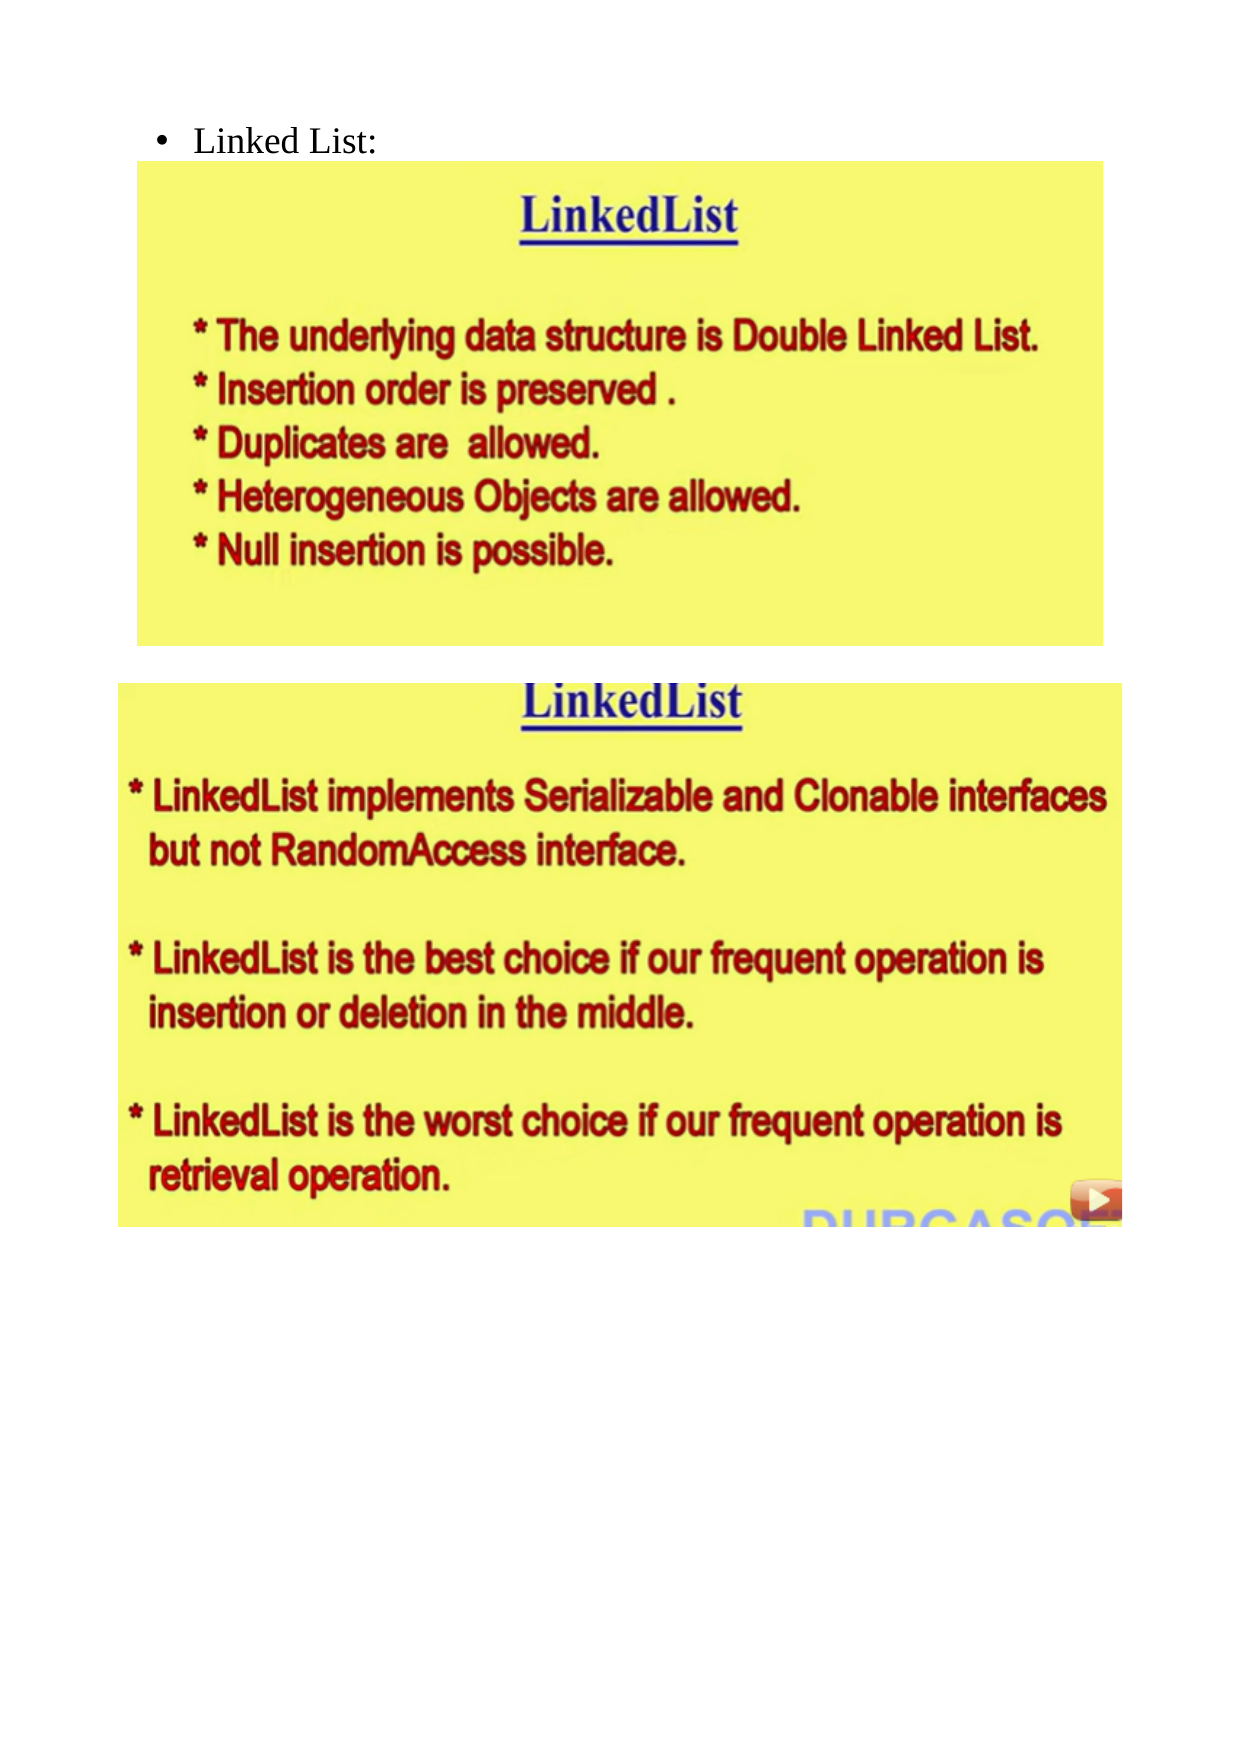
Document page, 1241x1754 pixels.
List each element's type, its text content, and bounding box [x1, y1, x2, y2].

list Linked List: [156, 118, 1122, 161]
picture [136, 161, 1104, 646]
picture [118, 683, 1123, 1227]
